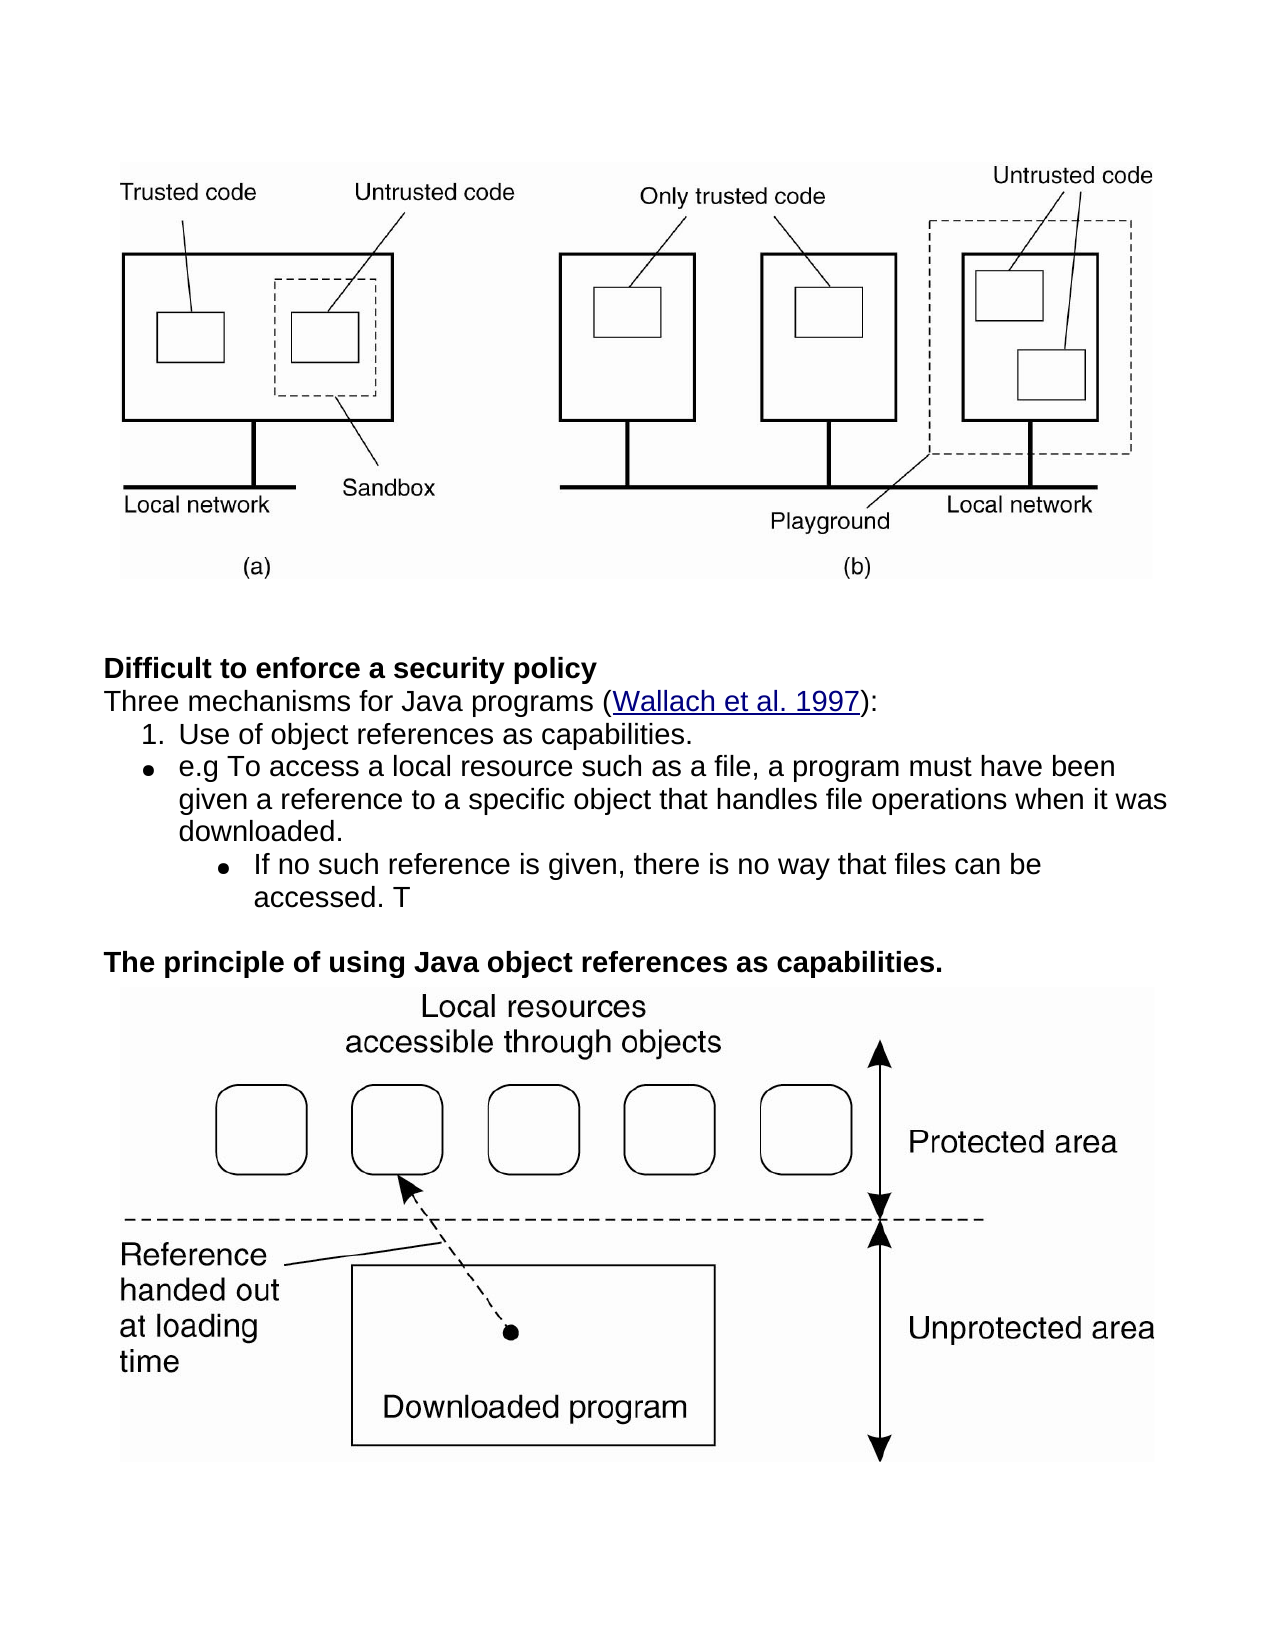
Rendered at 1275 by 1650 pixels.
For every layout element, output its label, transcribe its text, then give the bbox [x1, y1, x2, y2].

list Use of object references as capabilities. [141, 718, 1172, 750]
list e.g To access a local resource such as a file, a program must have been given a reference to a specific object that handles file operations when it was downloaded. [141, 750, 1172, 848]
list If no such reference is given, there is no way that files can be accessed. T [216, 848, 1172, 913]
picture [120, 987, 1155, 1462]
text The principle of using Java object references as capabilities. [103, 946, 1172, 978]
text Difficult to enforce a security policy [103, 652, 1172, 685]
picture [120, 162, 1153, 579]
text Three mechanisms for Java programs (Wallach et al. 1997): [103, 685, 1172, 718]
